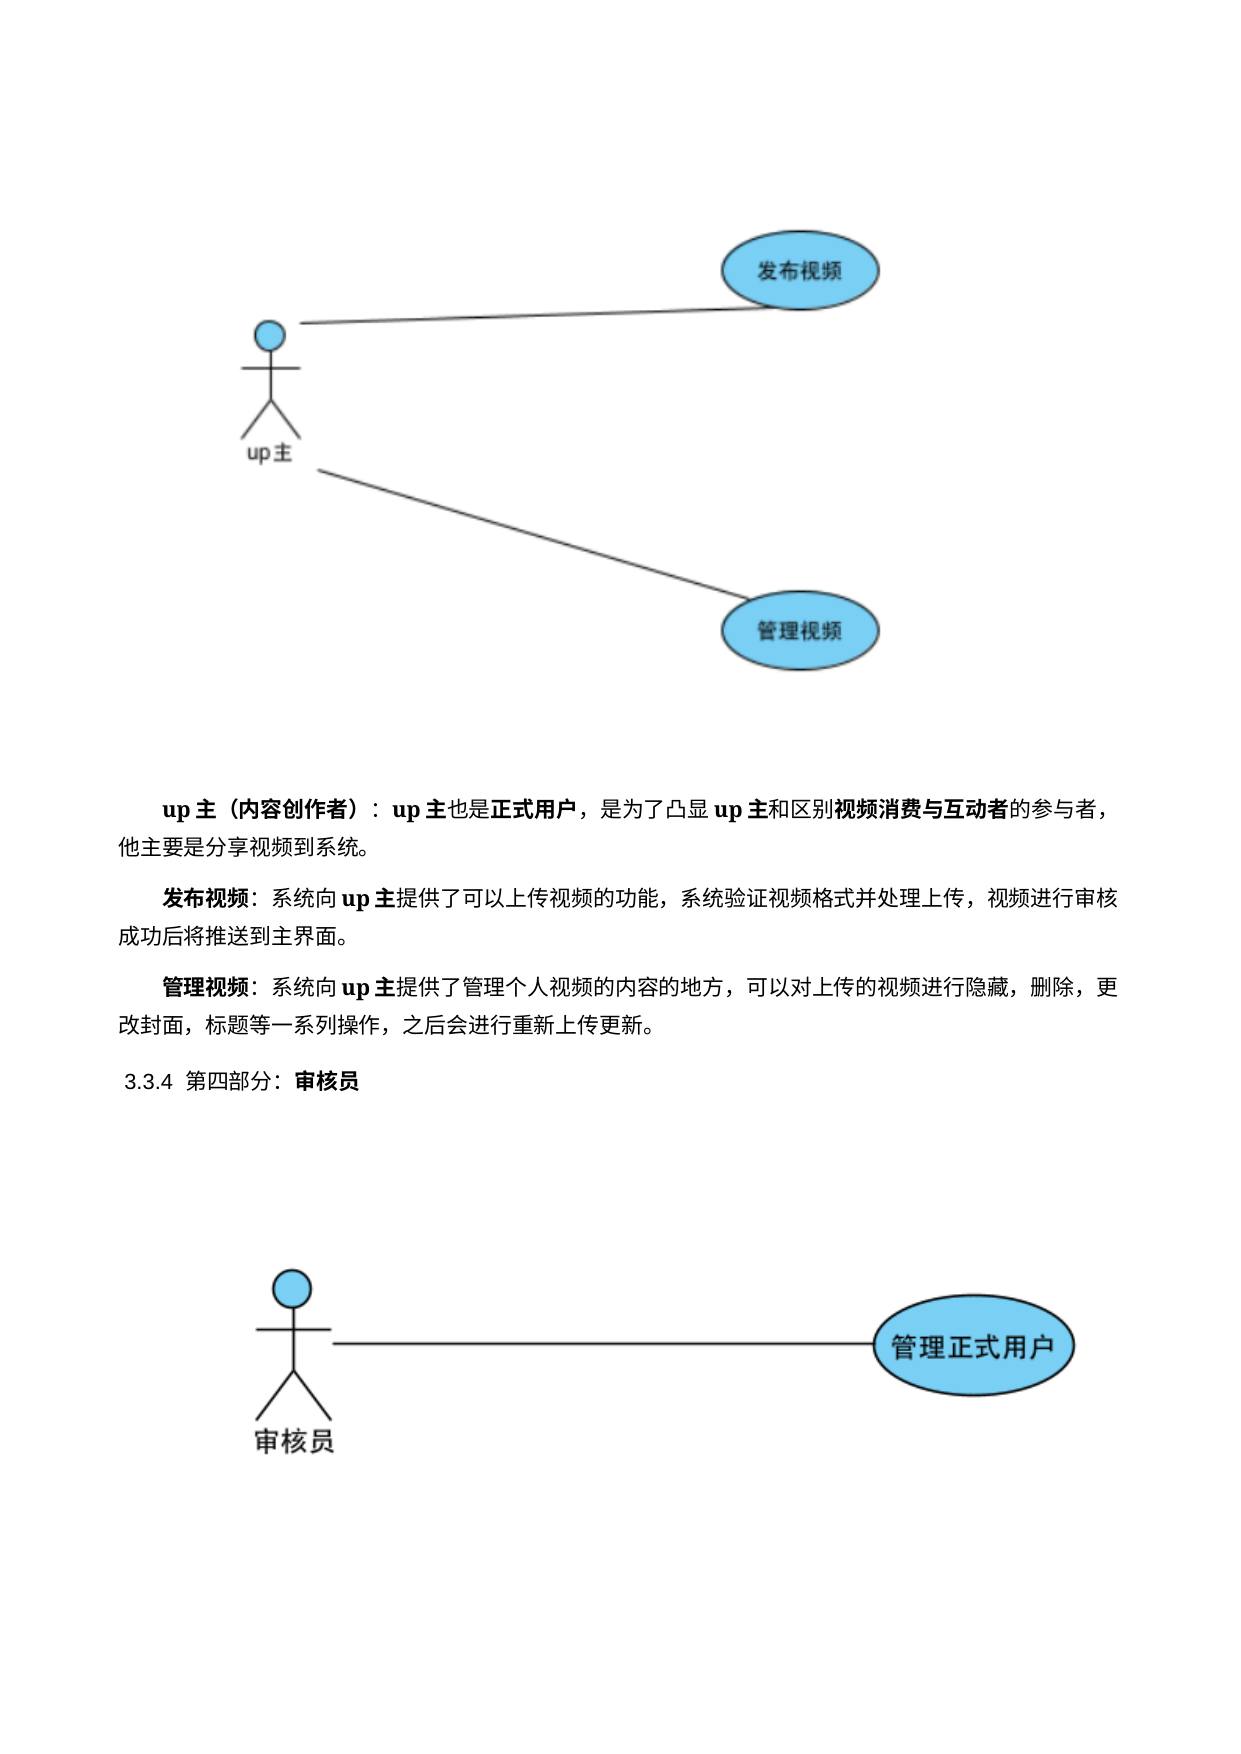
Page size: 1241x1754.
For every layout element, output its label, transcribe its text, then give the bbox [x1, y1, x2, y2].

picture [118, 1121, 1122, 1542]
text up主（内容创作者）：up主也是正式用户，是为了凸显up主和区别视频消费与互动者的参与者，他主要是分享视频到系统。 [118, 792, 1122, 862]
subtitle 第四部分：审核员 [118, 1064, 1122, 1096]
picture [169, 187, 1071, 738]
text 管理视频：系统向up主提供了管理个人视频的内容的地方，可以对上传的视频进行隐藏，删除，更改封面，标题等一系列操作，之后会进行重新上传更新。 [118, 970, 1122, 1039]
text 发布视频：系统向up主提供了可以上传视频的功能，系统验证视频格式并处理上传，视频进行审核成功后将推送到主界面。 [118, 881, 1122, 951]
